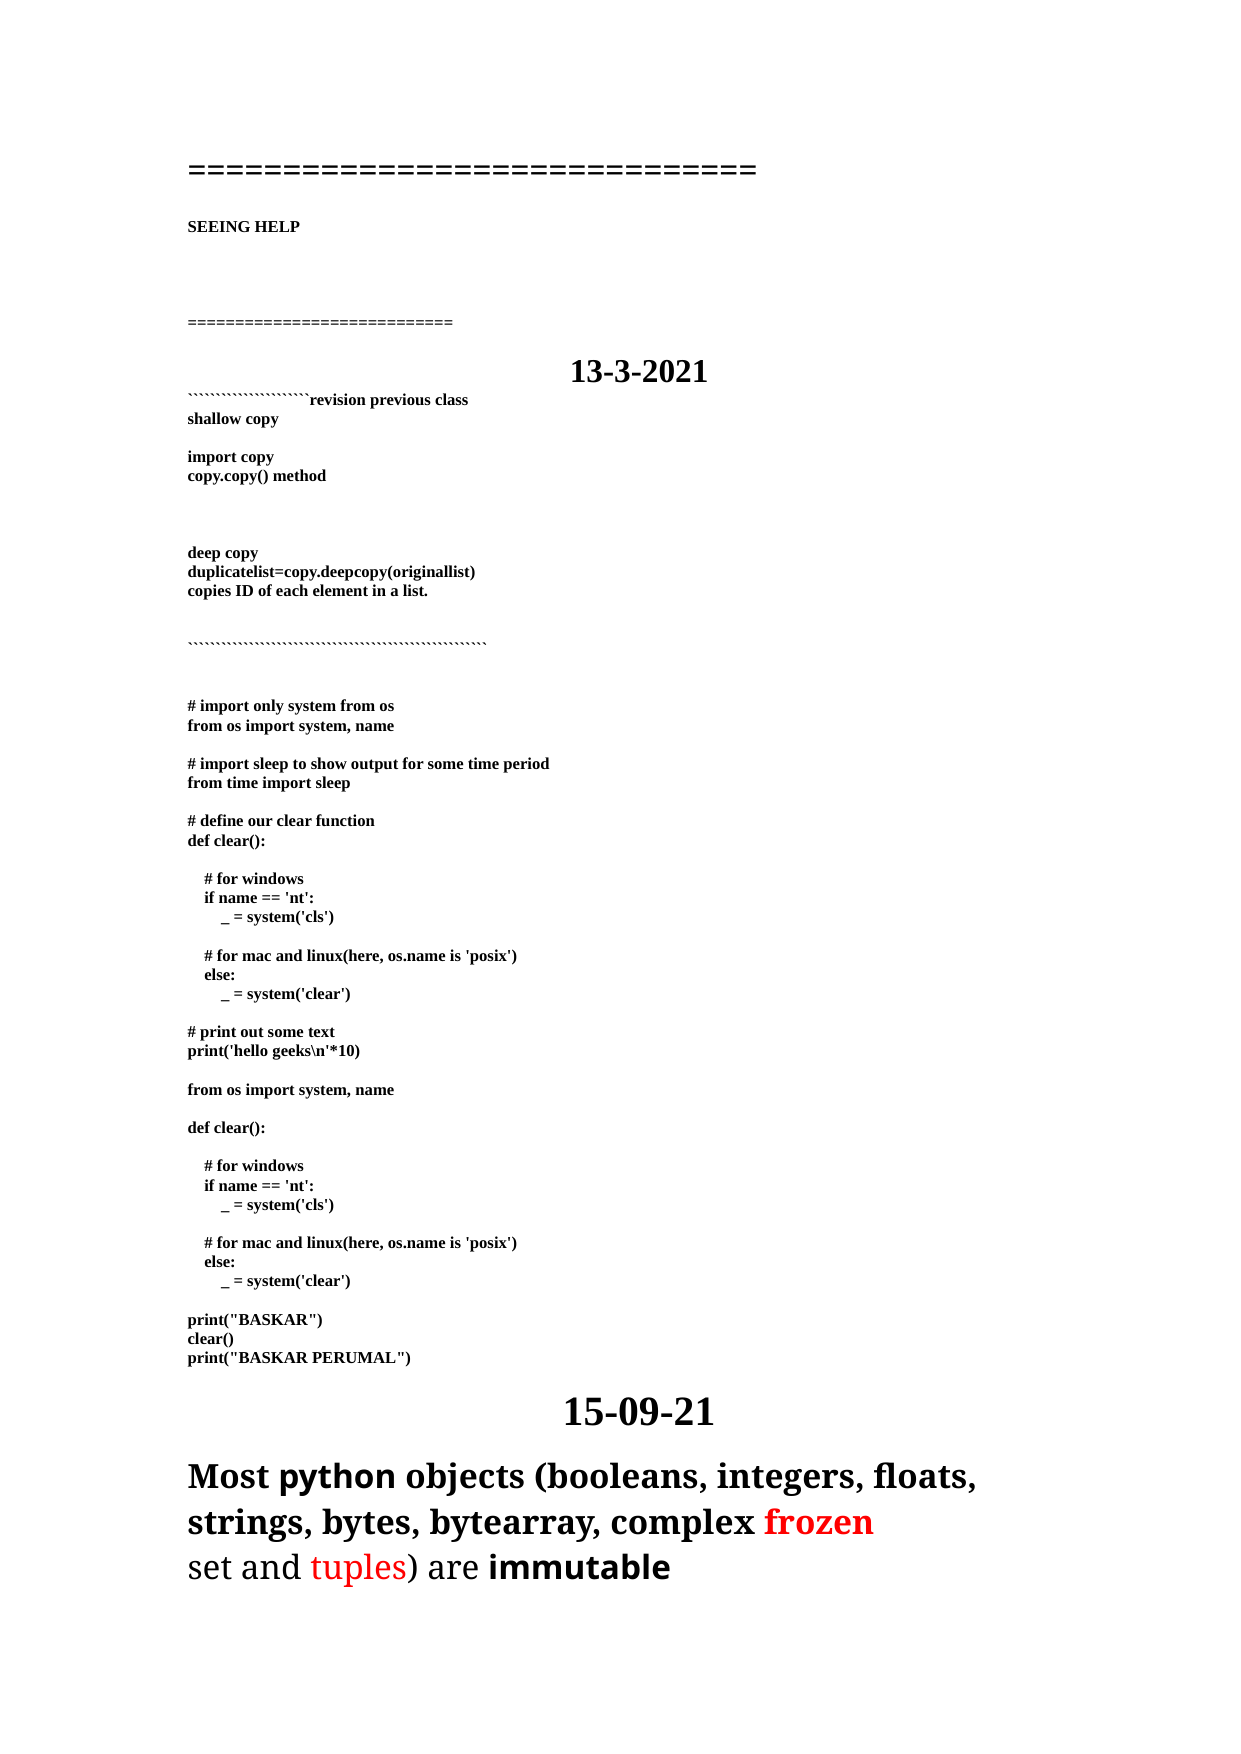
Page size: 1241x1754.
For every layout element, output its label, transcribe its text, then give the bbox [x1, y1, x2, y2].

text # import only system from os [187, 696, 1090, 715]
text clear() [187, 1329, 1090, 1348]
text # print out some text [187, 1022, 1090, 1041]
text duplicatelist=copy.deepcopy(originallist) [187, 562, 1090, 581]
text import copy [187, 447, 1090, 466]
text from time import sleep [187, 773, 1090, 792]
text _ = system('clear') [187, 984, 1090, 1003]
text Most python objects (booleans, integers, floats, strings, bytes, bytearray, complex frozen [187, 1453, 1090, 1544]
text copies ID of each element in a list. [187, 581, 1090, 600]
text # for windows [187, 1156, 1090, 1175]
text if name == 'nt': [187, 888, 1090, 907]
text ============================== [187, 150, 1090, 188]
text else: [187, 964, 1090, 984]
text def clear(): [187, 830, 1090, 849]
text # for windows [187, 869, 1090, 888]
text set and tuples) are immutable [187, 1544, 1090, 1589]
text else: [187, 1252, 1090, 1271]
text ``````````````````````revision previous class [187, 389, 1090, 409]
text # for mac and linux(here, os.name is 'posix') [187, 945, 1090, 964]
text # for mac and linux(here, os.name is 'posix') [187, 1233, 1090, 1252]
text from os import system, name [187, 715, 1090, 734]
text 15-09-21 [187, 1386, 1090, 1434]
text 13-3-2021 [187, 351, 1090, 389]
text if name == 'nt': [187, 1175, 1090, 1194]
text print("BASKAR") [187, 1309, 1090, 1329]
text shallow copy [187, 409, 1090, 428]
text _ = system('cls') [187, 907, 1090, 926]
text # define our clear function [187, 811, 1090, 830]
text print("BASKAR PERUMAL") [187, 1348, 1090, 1367]
text print('hello geeks\n'*10) [187, 1041, 1090, 1060]
text _ = system('clear') [187, 1271, 1090, 1290]
text def clear(): [187, 1118, 1090, 1137]
text _ = system('cls') [187, 1194, 1090, 1214]
text `````````````````````````````````````````````````````` [187, 639, 1090, 658]
text copy.copy() method [187, 466, 1090, 485]
text SEEING HELP [187, 217, 1090, 236]
text from os import system, name [187, 1079, 1090, 1099]
text # import sleep to show output for some time period [187, 754, 1090, 773]
text deep copy [187, 543, 1090, 562]
text ============================ [187, 313, 1090, 332]
